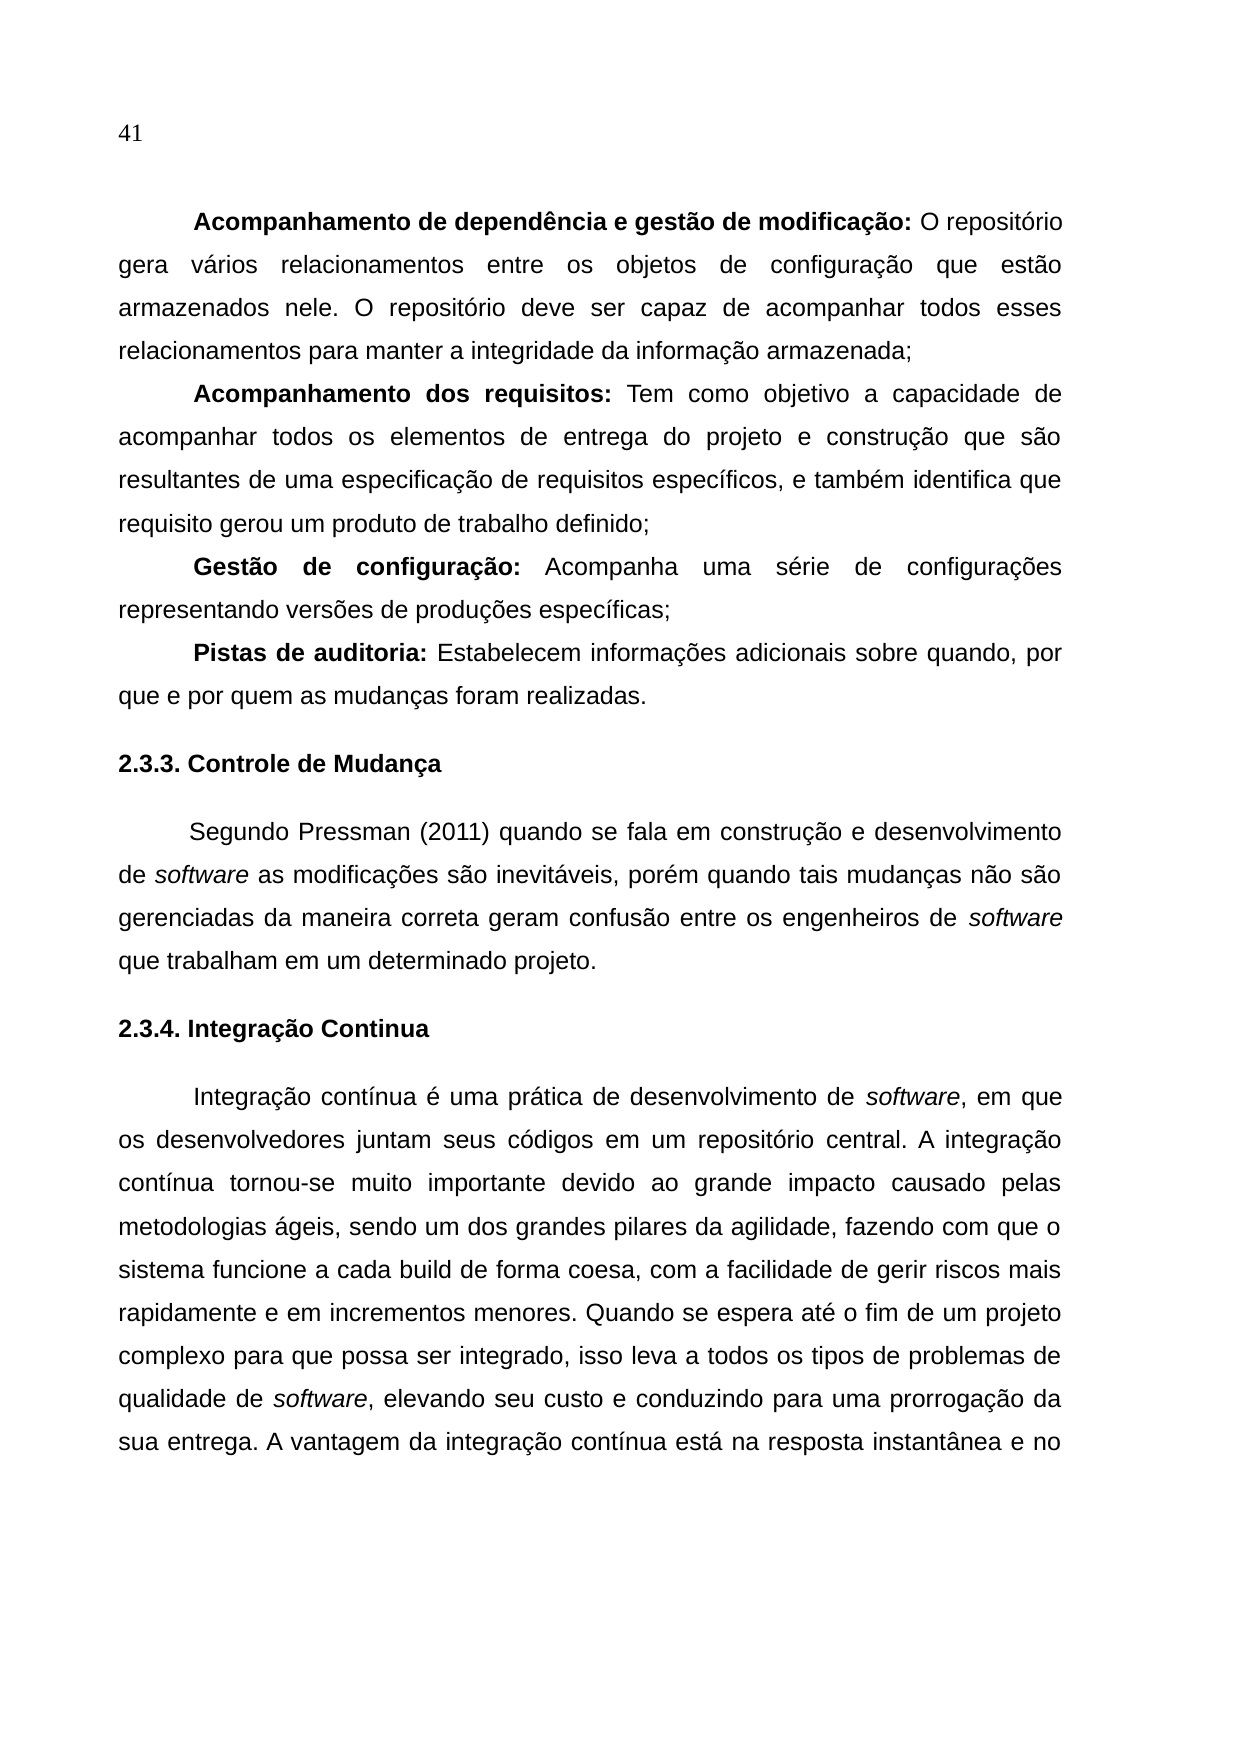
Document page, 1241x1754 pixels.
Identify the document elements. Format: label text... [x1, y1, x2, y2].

subtitle 2.3.4. Integração Continua [118, 1014, 1063, 1043]
text Integração contínua é uma prática de desenvolvimento de software, em que os desenvolvedores juntam seus códigos em um repositório central. A integração contínua tornou-se muito importante devido ao grande impacto causado pelas metodologias ágeis, sendo um dos grandes pilares da agilidade, fazendo com que o sistema funcione a cada build de forma coesa, com a facilidade de gerir riscos mais rapidamente e em incrementos menores. Quando se espera até o fim de um projeto complexo para que possa ser integrado, isso leva a todos os tipos de problemas de qualidade de software, elevando seu custo e conduzindo para uma prorrogação da sua entrega. A vantagem da integração contínua está na resposta instantânea e no [118, 1082, 1063, 1456]
text Acompanhamento dos requisitos: Tem como objetivo a capacidade de acompanhar todos os elementos de entrega do projeto e construção que são resultantes de uma especificação de requisitos específicos, e também identifica que requisito gerou um produto de trabalho definido; [118, 379, 1063, 537]
subtitle 2.3.3. Controle de Mudança [118, 749, 1063, 778]
text Segundo Pressman (2011) quando se fala em construção e desenvolvimento de software as modificações são inevitáveis, porém quando tais mudanças não são gerenciadas da maneira correta geram confusão entre os engenheiros de software que trabalham em um determinado projeto. [118, 817, 1063, 975]
text Acompanhamento de dependência e gestão de modificação: O repositório gera vários relacionamentos entre os objetos de configuração que estão armazenados nele. O repositório deve ser capaz de acompanhar todos esses relacionamentos para manter a integridade da informação armazenada; [118, 207, 1063, 365]
text Gestão de configuração: Acompanha uma série de configurações representando versões de produções específicas; [118, 552, 1063, 623]
text Pistas de auditoria: Estabelecem informações adicionais sobre quando, por que e por quem as mudanças foram realizadas. [118, 638, 1063, 710]
